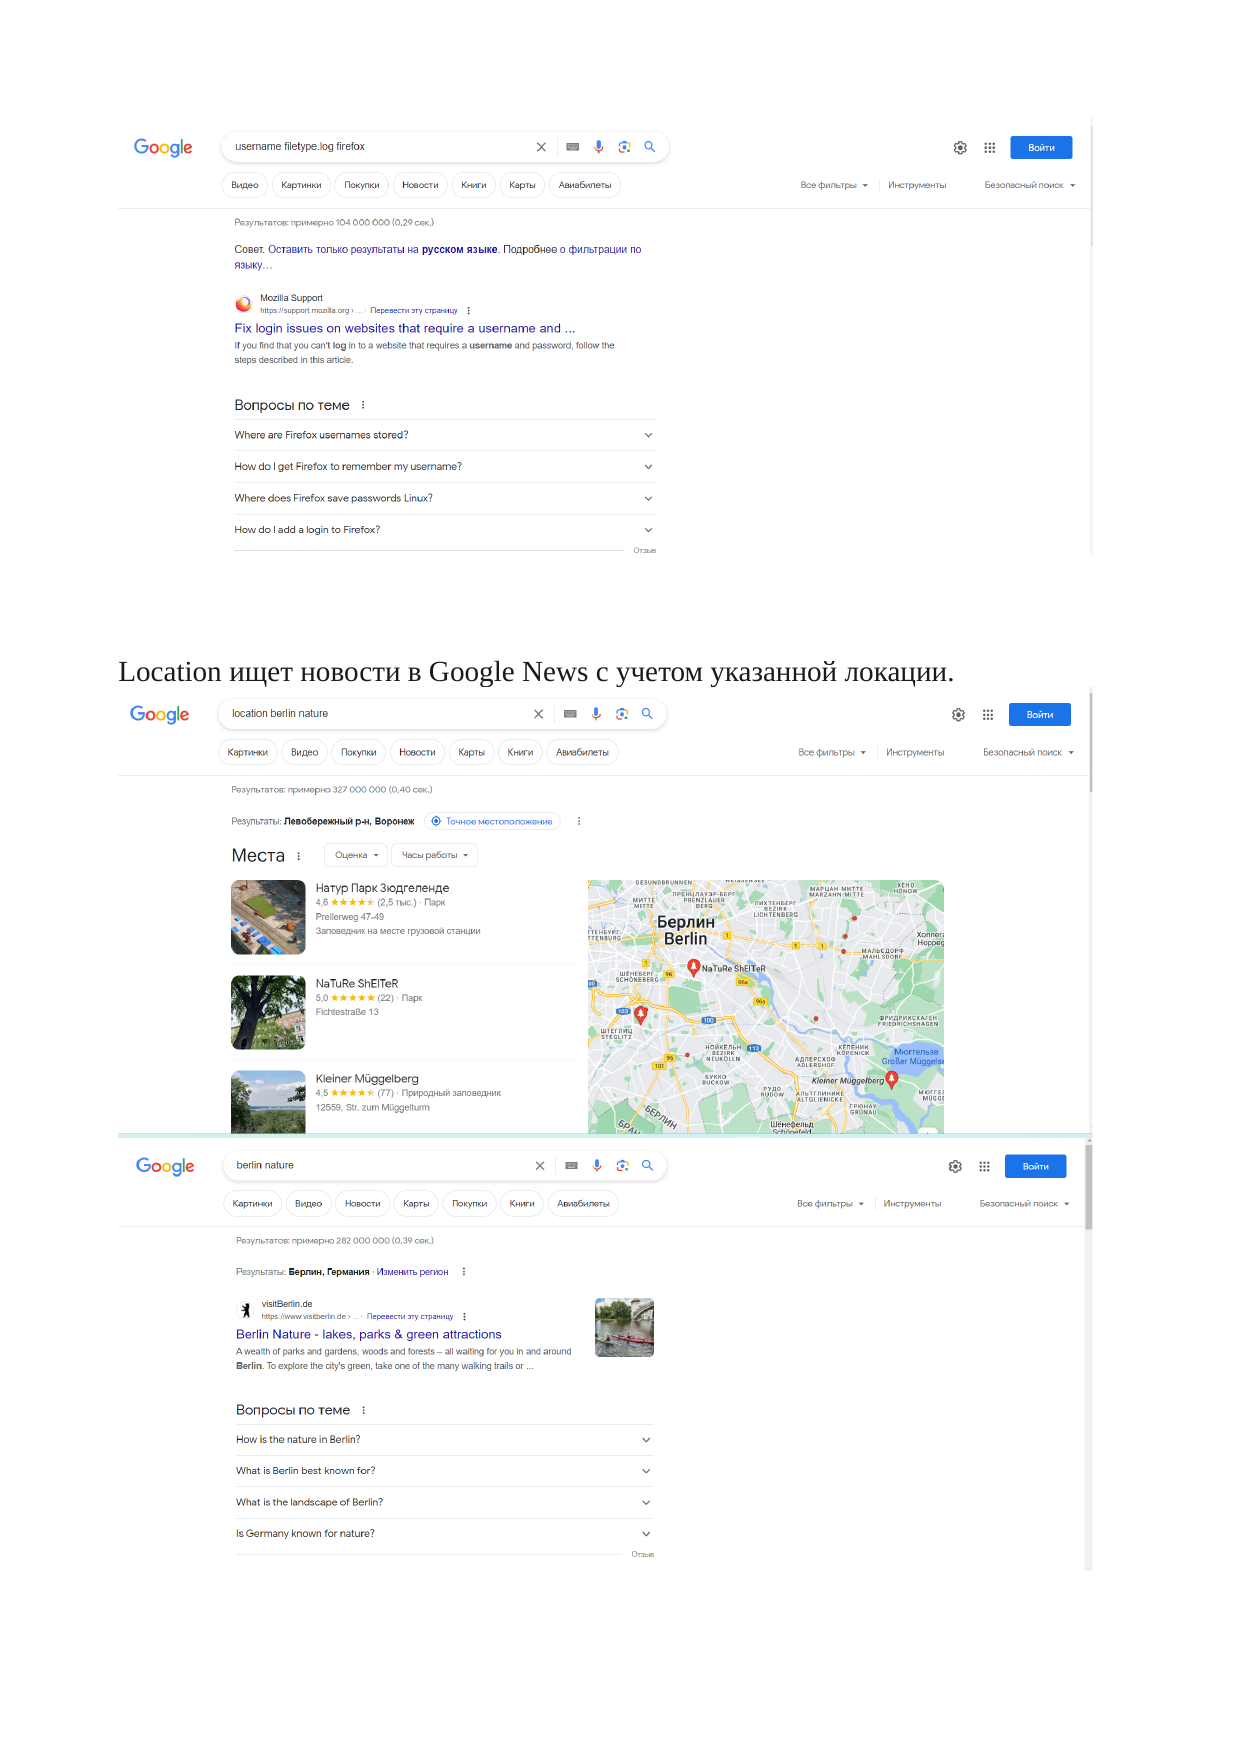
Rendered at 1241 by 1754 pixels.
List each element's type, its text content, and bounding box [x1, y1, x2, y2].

text Location ищет новости в Google News с учетом указанной локации. [118, 654, 1122, 688]
picture [118, 118, 1093, 554]
picture [118, 687, 1093, 1571]
